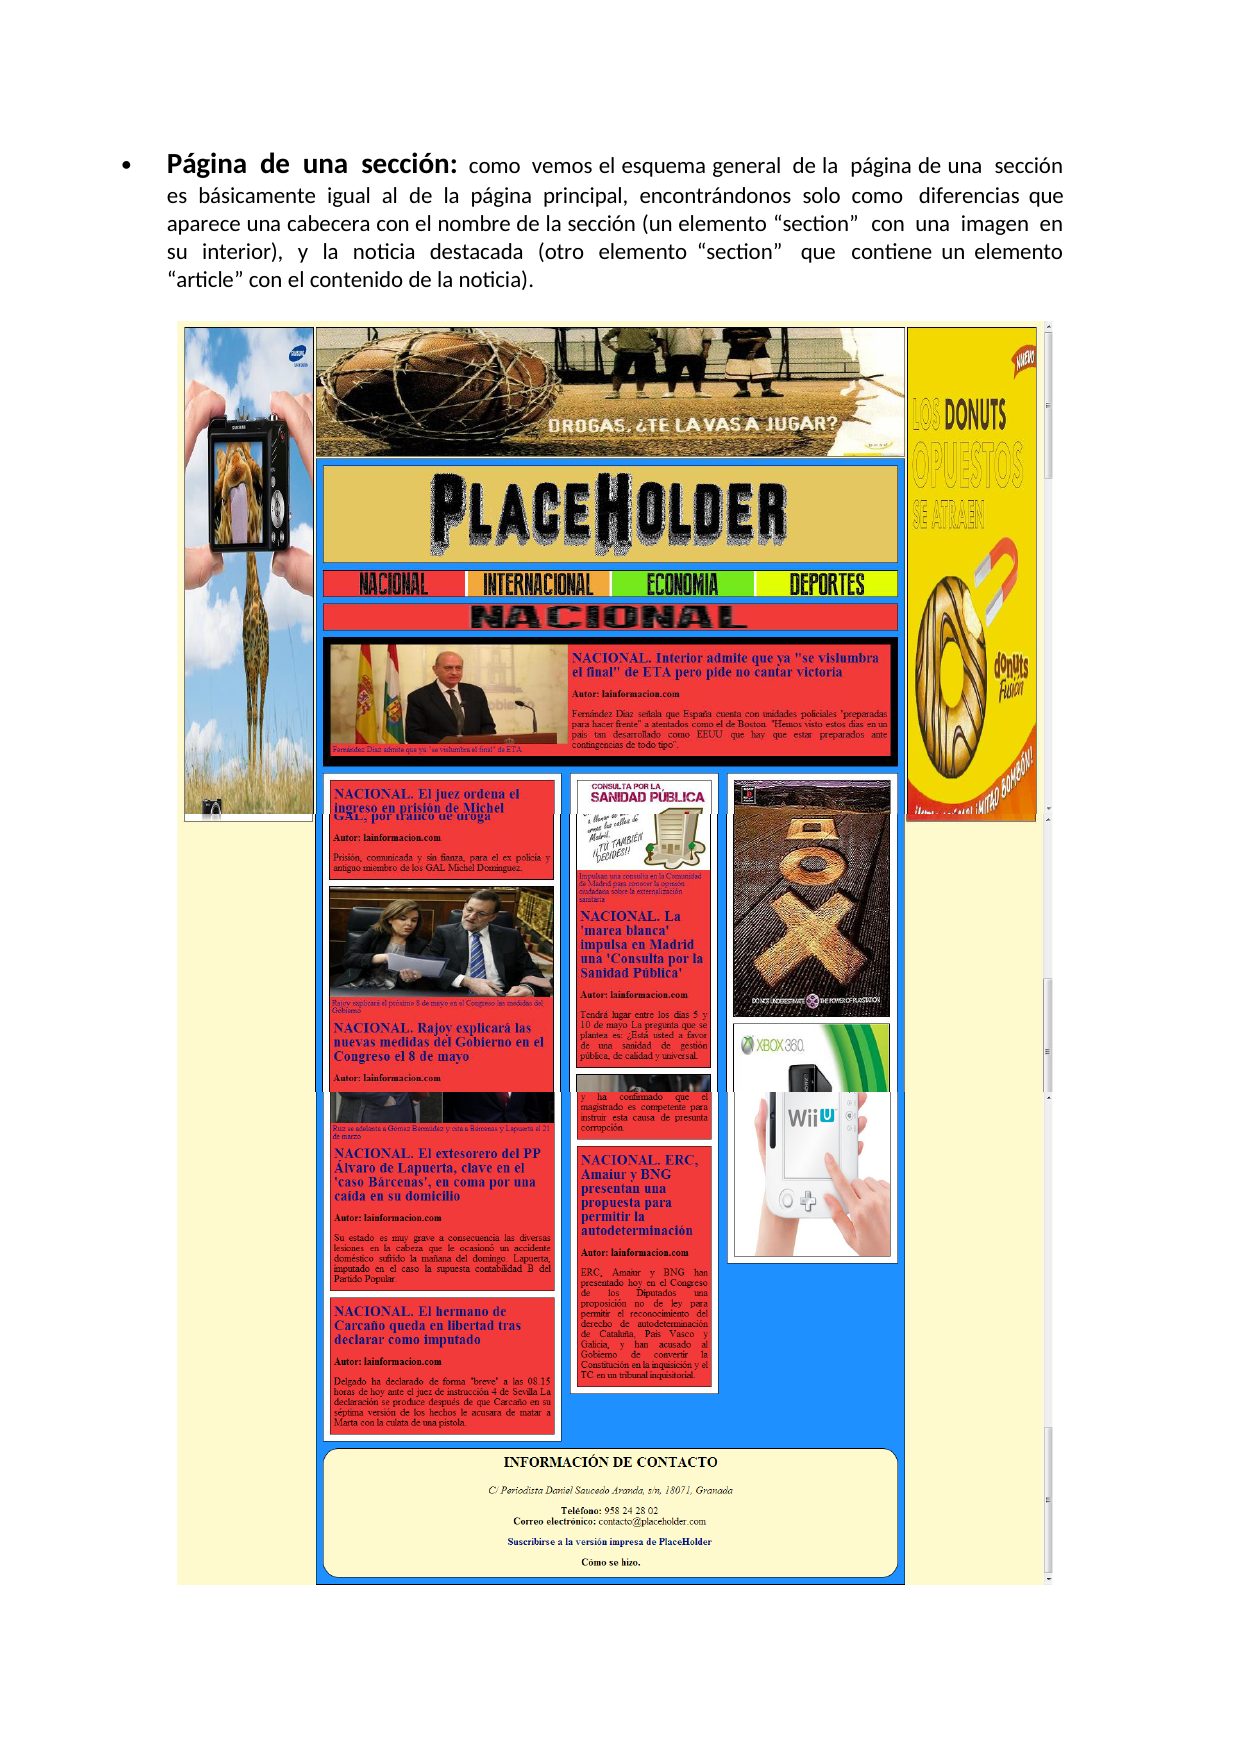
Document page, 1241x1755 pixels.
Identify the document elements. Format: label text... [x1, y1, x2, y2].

list Página de una sección: como vemos el esquema general de la página de una sección es básicamente igual al de la página principal, encontrándonos solo como diferencias que aparece una cabecera con el nombre de la sección (un elemento “section” con una imagen en su interior), y la noticia destacada (otro elemento “section” que contiene un elemento “article” con el contenido de la noticia). [122, 146, 1064, 293]
